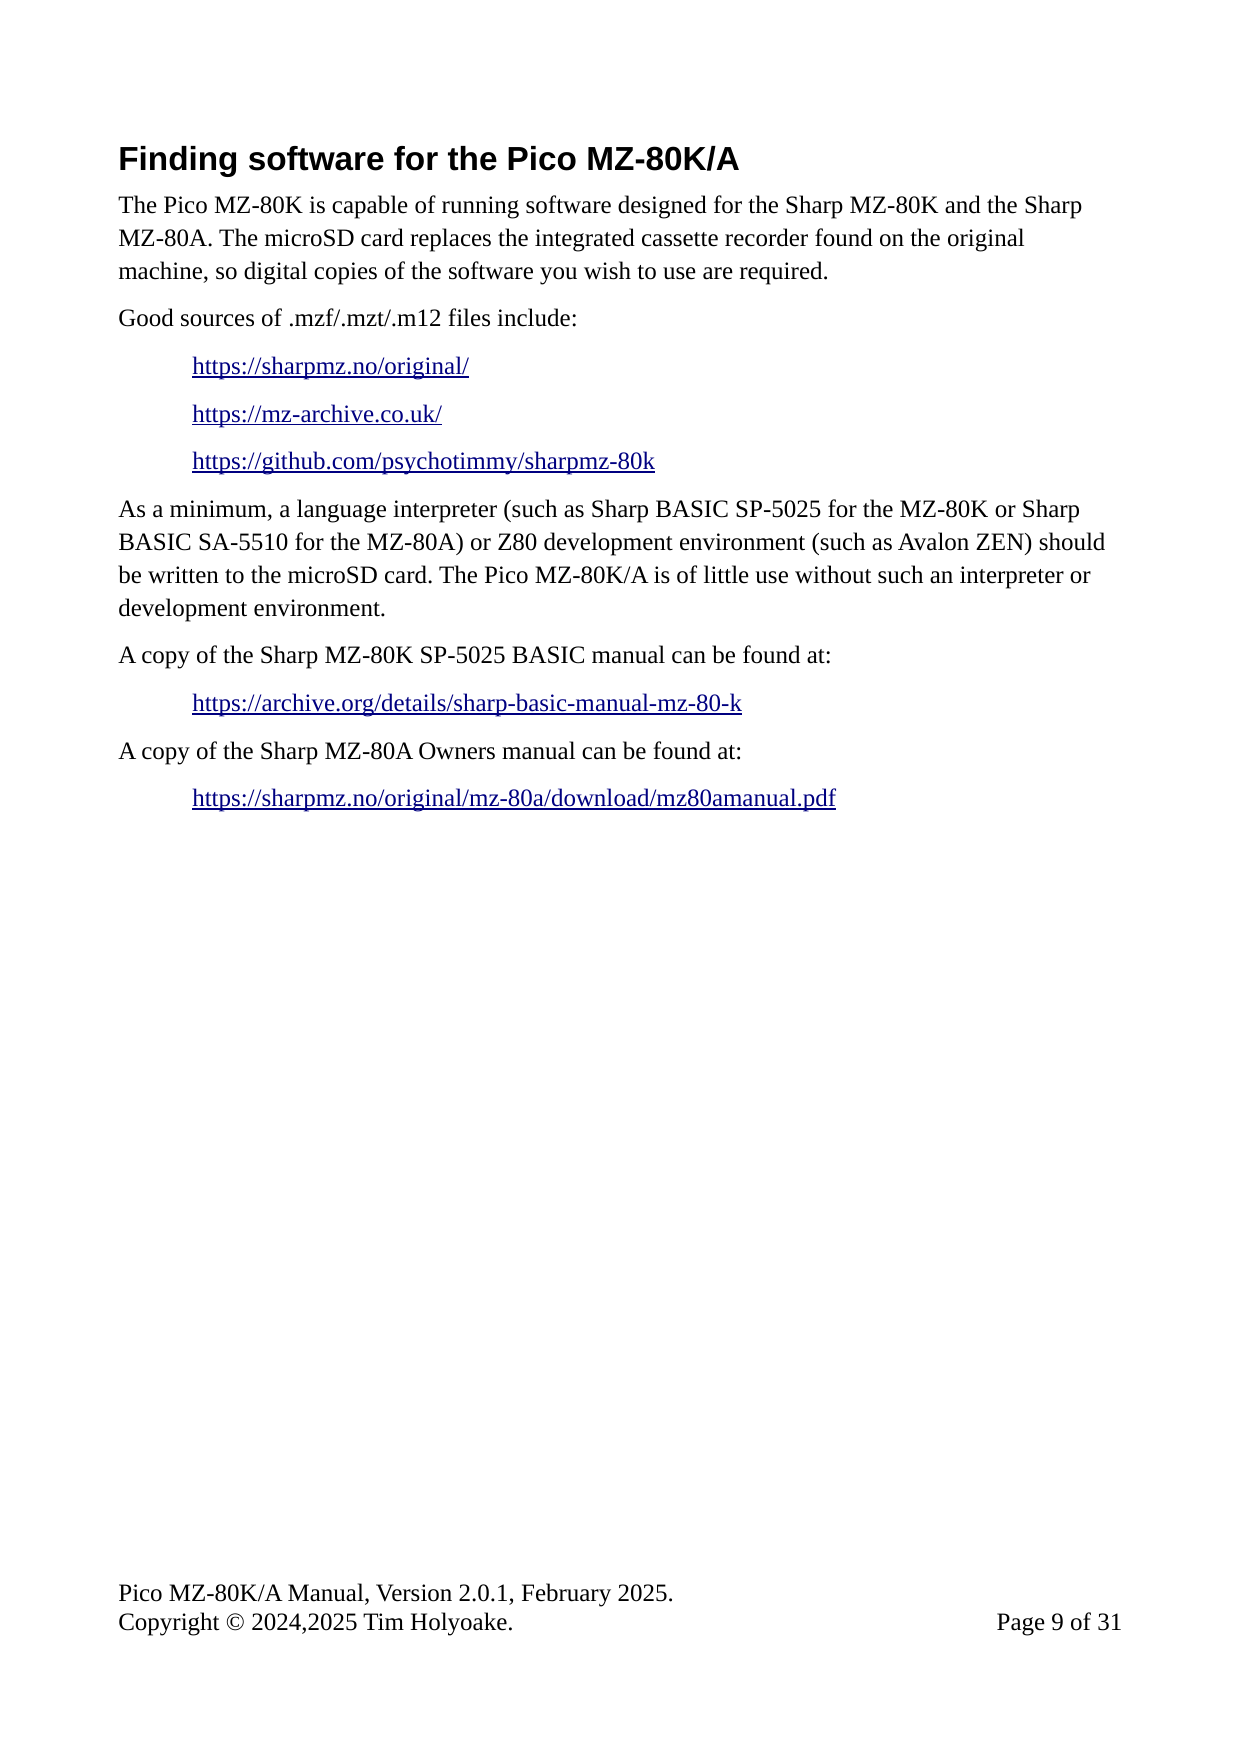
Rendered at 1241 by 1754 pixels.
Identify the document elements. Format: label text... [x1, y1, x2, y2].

text https://sharpmz.no/original/mz-80a/download/mz80amanual.pdf [118, 783, 1122, 812]
text A copy of the Sharp MZ-80K SP-5025 BASIC manual can be found at: [118, 641, 1122, 669]
text The Pico MZ-80K is capable of running software designed for the Sharp MZ-80K and the Sharp MZ-80A. The microSD card replaces the integrated cassette recorder found on the original machine, so digital copies of the software you wish to use are required. [118, 190, 1122, 285]
text Good sources of .mzf/.mzt/.m12 files include: [118, 303, 1122, 332]
text https://github.com/psychotimmy/sharpmz-80k [118, 446, 1122, 475]
text https://archive.org/details/sharp-basic-manual-mz-80-k [118, 688, 1122, 717]
text https://sharpmz.no/original/ [118, 351, 1122, 380]
text https://mz-archive.co.uk/ [118, 399, 1122, 427]
text As a minimum, a language interpreter (such as Sharp BASIC SP-5025 for the MZ-80K or Sharp BASIC SA-5510 for the MZ-80A) or Z80 development environment (such as Avalon ZEN) should be written to the microSD card. The Pico MZ-80K/A is of little use without such an interpreter or development environment. [118, 494, 1122, 622]
text A copy of the Sharp MZ-80A Owners manual can be found at: [118, 736, 1122, 764]
subtitle Finding software for the Pico MZ-80K/A [118, 139, 1122, 177]
